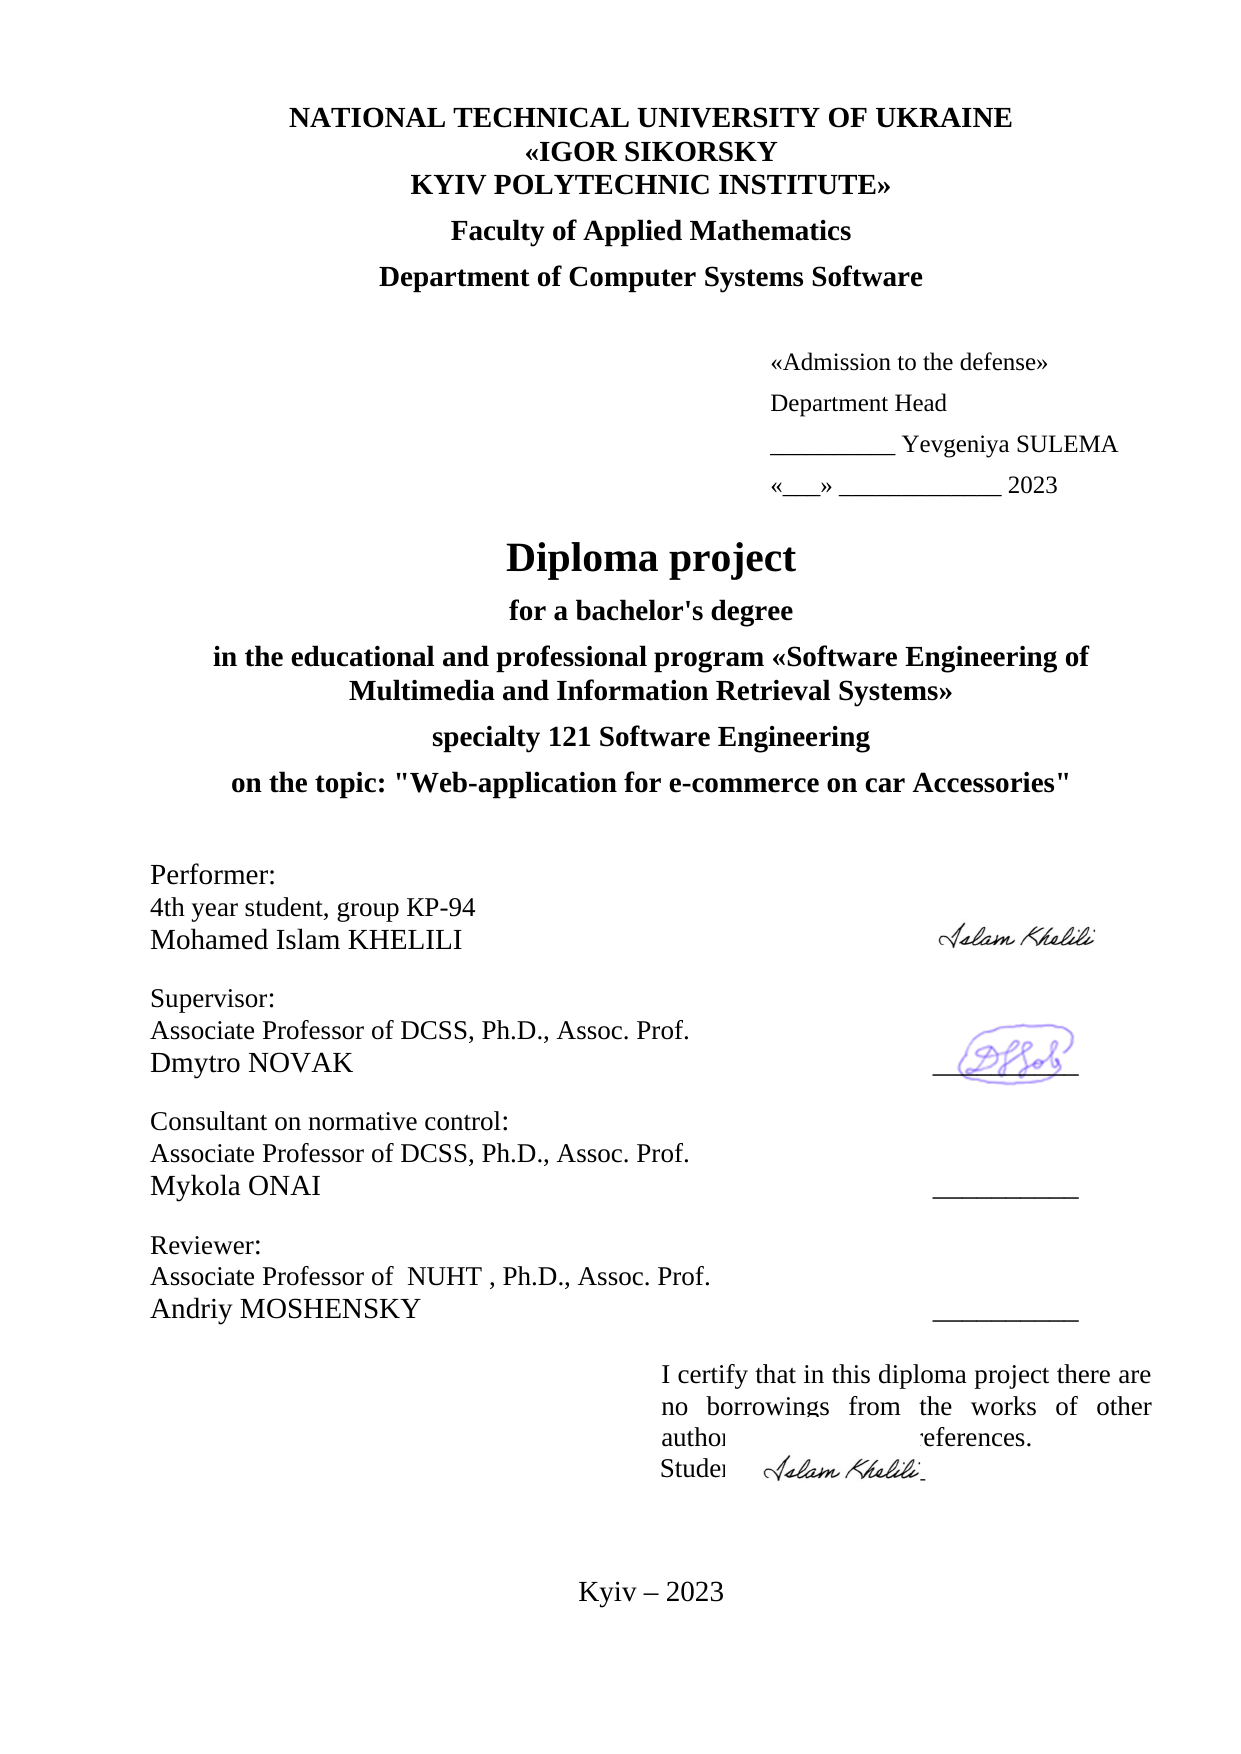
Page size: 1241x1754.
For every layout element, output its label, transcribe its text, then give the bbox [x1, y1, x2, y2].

text Mohamed Islam KHELILI __________ [1096, 922, 1152, 955]
text on the topic: "Web-application for e-commerce on car Accessories" [150, 765, 1152, 798]
text Mykola ONAI __________ [150, 1168, 1152, 1202]
text «IGOR SIKORSKY [150, 134, 1152, 167]
text NATIONAL TECHNICAL UNIVERSITY OF UKRAINE [150, 100, 1152, 134]
text «___» _____________ 2023 [770, 471, 1152, 499]
picture [725, 1417, 921, 1503]
text Performer: [150, 857, 1152, 891]
text I certify that in this diploma project there are no borrowings from the works of other authors without proper references. [661, 1358, 1152, 1452]
text Faculty of Applied Mathematics [150, 213, 1152, 247]
text Supervisor: [150, 980, 1152, 1014]
text in the educational and professional program «Software Engineering of Multimedia and Information Retrieval Systems» [150, 639, 1152, 706]
text [1096, 891, 1152, 922]
text 4th year student, group КP-94 [150, 891, 900, 922]
text Dmytro NOVAK __________ [150, 1045, 1152, 1078]
text Consultant on normative control: [150, 1103, 1152, 1137]
text KYIV POLYTECHNIC INSTITUTE» [150, 167, 1152, 201]
text Mohamed Islam KHELILI __________ [150, 922, 900, 955]
picture [900, 885, 1096, 970]
text Student _____________ [622, 1452, 725, 1483]
text Diploma project [150, 533, 1152, 581]
text (signature) [622, 1483, 1152, 1507]
text specialty 121 Software Engineering [150, 719, 1152, 752]
text «Admission to the defense» [770, 347, 1152, 376]
text Reviewer: [150, 1227, 1152, 1260]
picture [893, 1078, 1149, 1096]
text Department Head [770, 388, 1152, 417]
text __________ Yevgeniya SULEMA [770, 429, 1152, 458]
text Kyiv – 2023 [150, 1574, 1152, 1608]
text Associate Professor of DCSS, Ph.D., Assoc. Prof. [150, 1014, 1152, 1045]
text Department of Computer Systems Software [150, 259, 1152, 293]
text Associate Professor of DCSS, Ph.D., Assoc. Prof. [150, 1137, 1152, 1168]
text Student _____________ [921, 1452, 1152, 1483]
text Associate Professor of NUHT , Ph.D., Assoc. Prof. [150, 1260, 1152, 1291]
text for a bachelor's degree [150, 593, 1152, 627]
text Andriy MOSHENSKY __________ [150, 1291, 1152, 1325]
